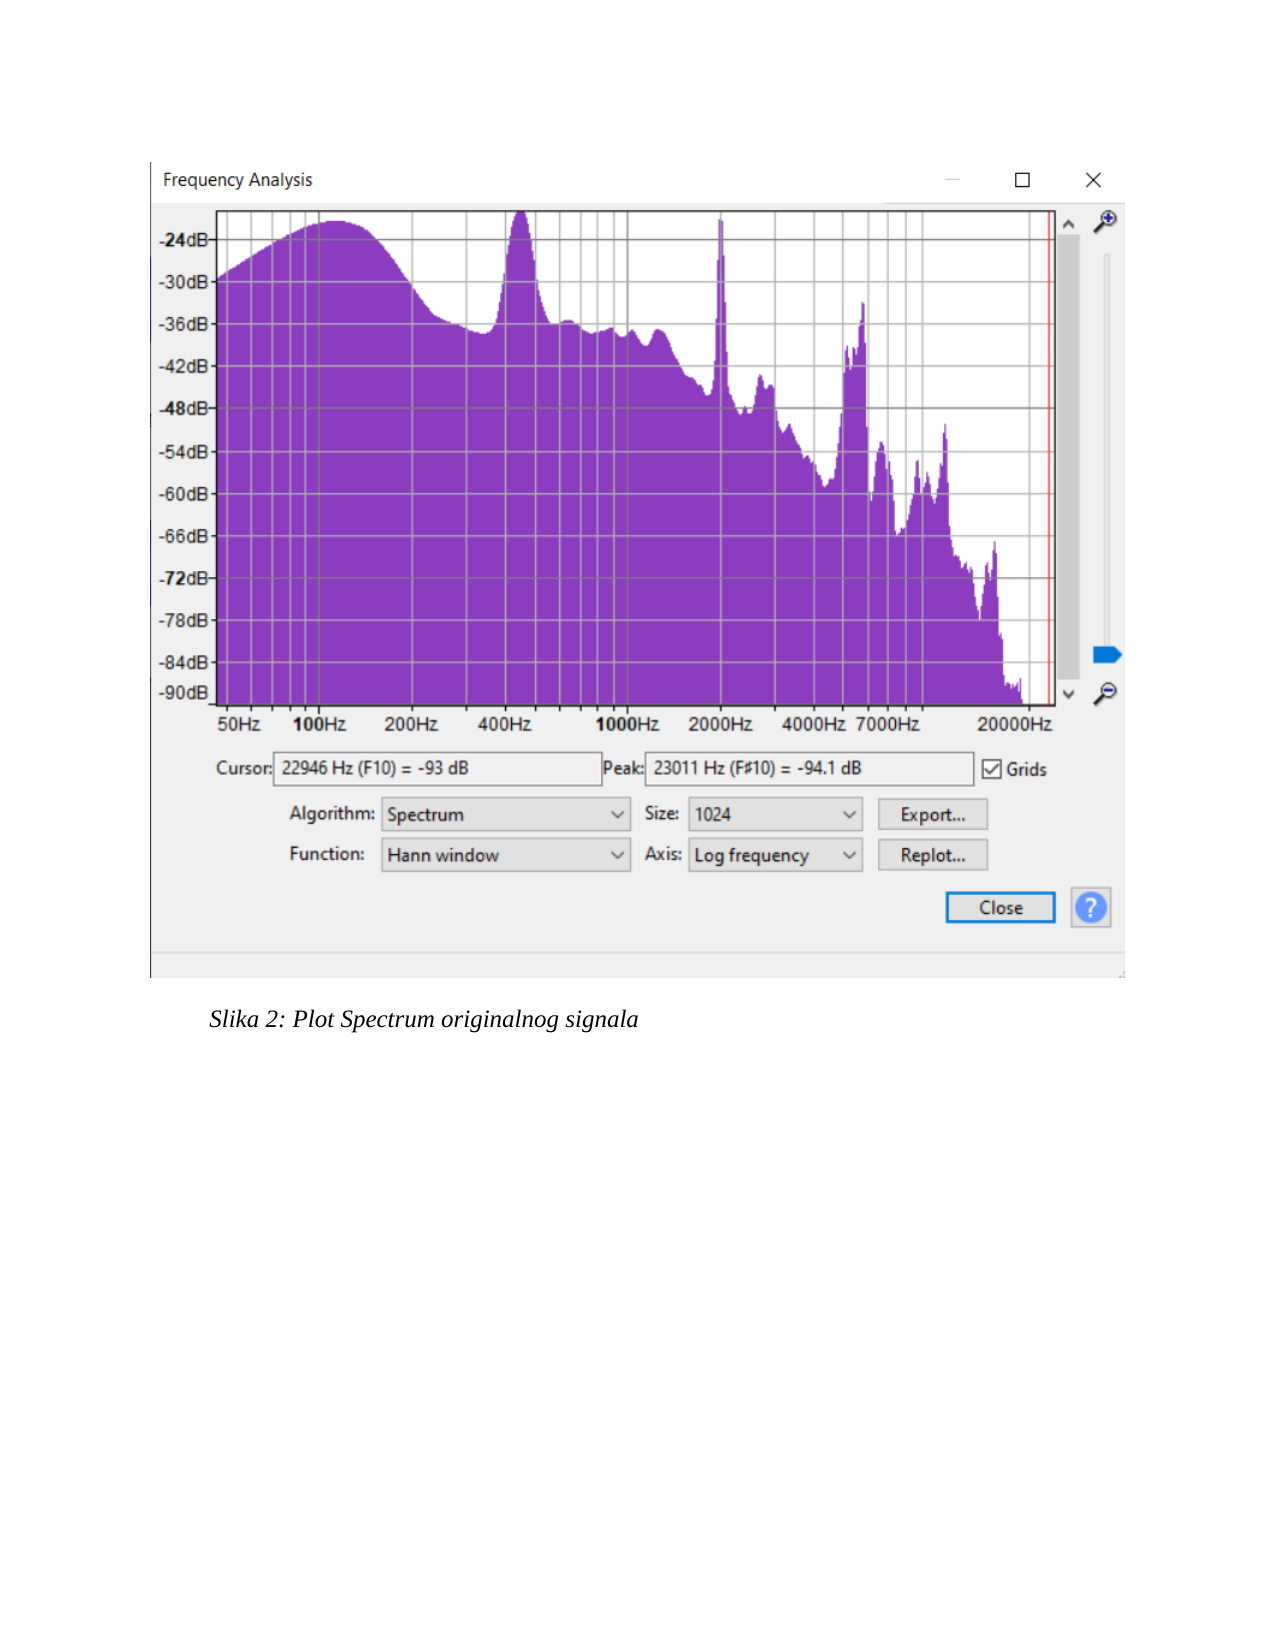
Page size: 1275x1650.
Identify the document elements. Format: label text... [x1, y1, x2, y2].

text Slika 2: Plot Spectrum originalnog signala [150, 978, 1125, 1033]
picture [150, 162, 1125, 978]
